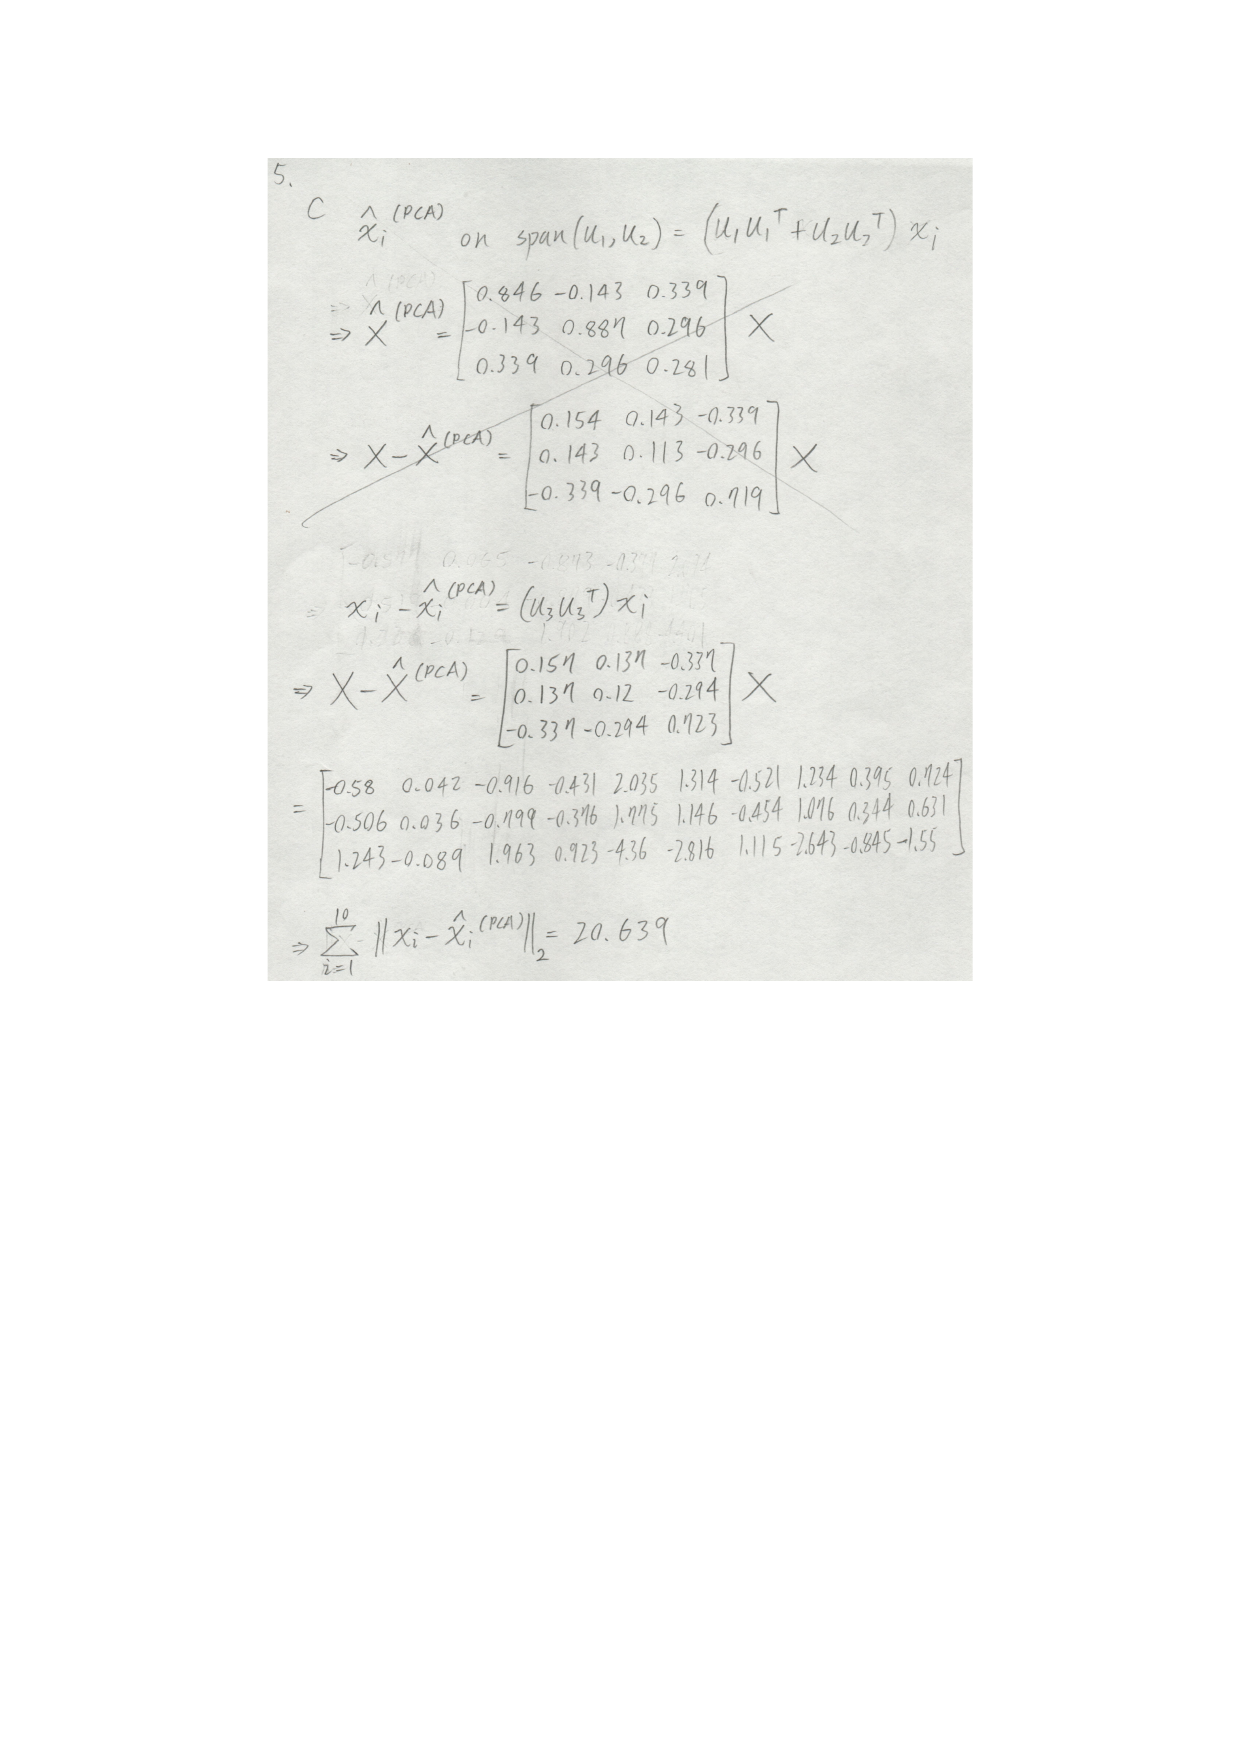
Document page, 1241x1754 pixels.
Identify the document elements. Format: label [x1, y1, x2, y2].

picture [267, 158, 420, 235]
